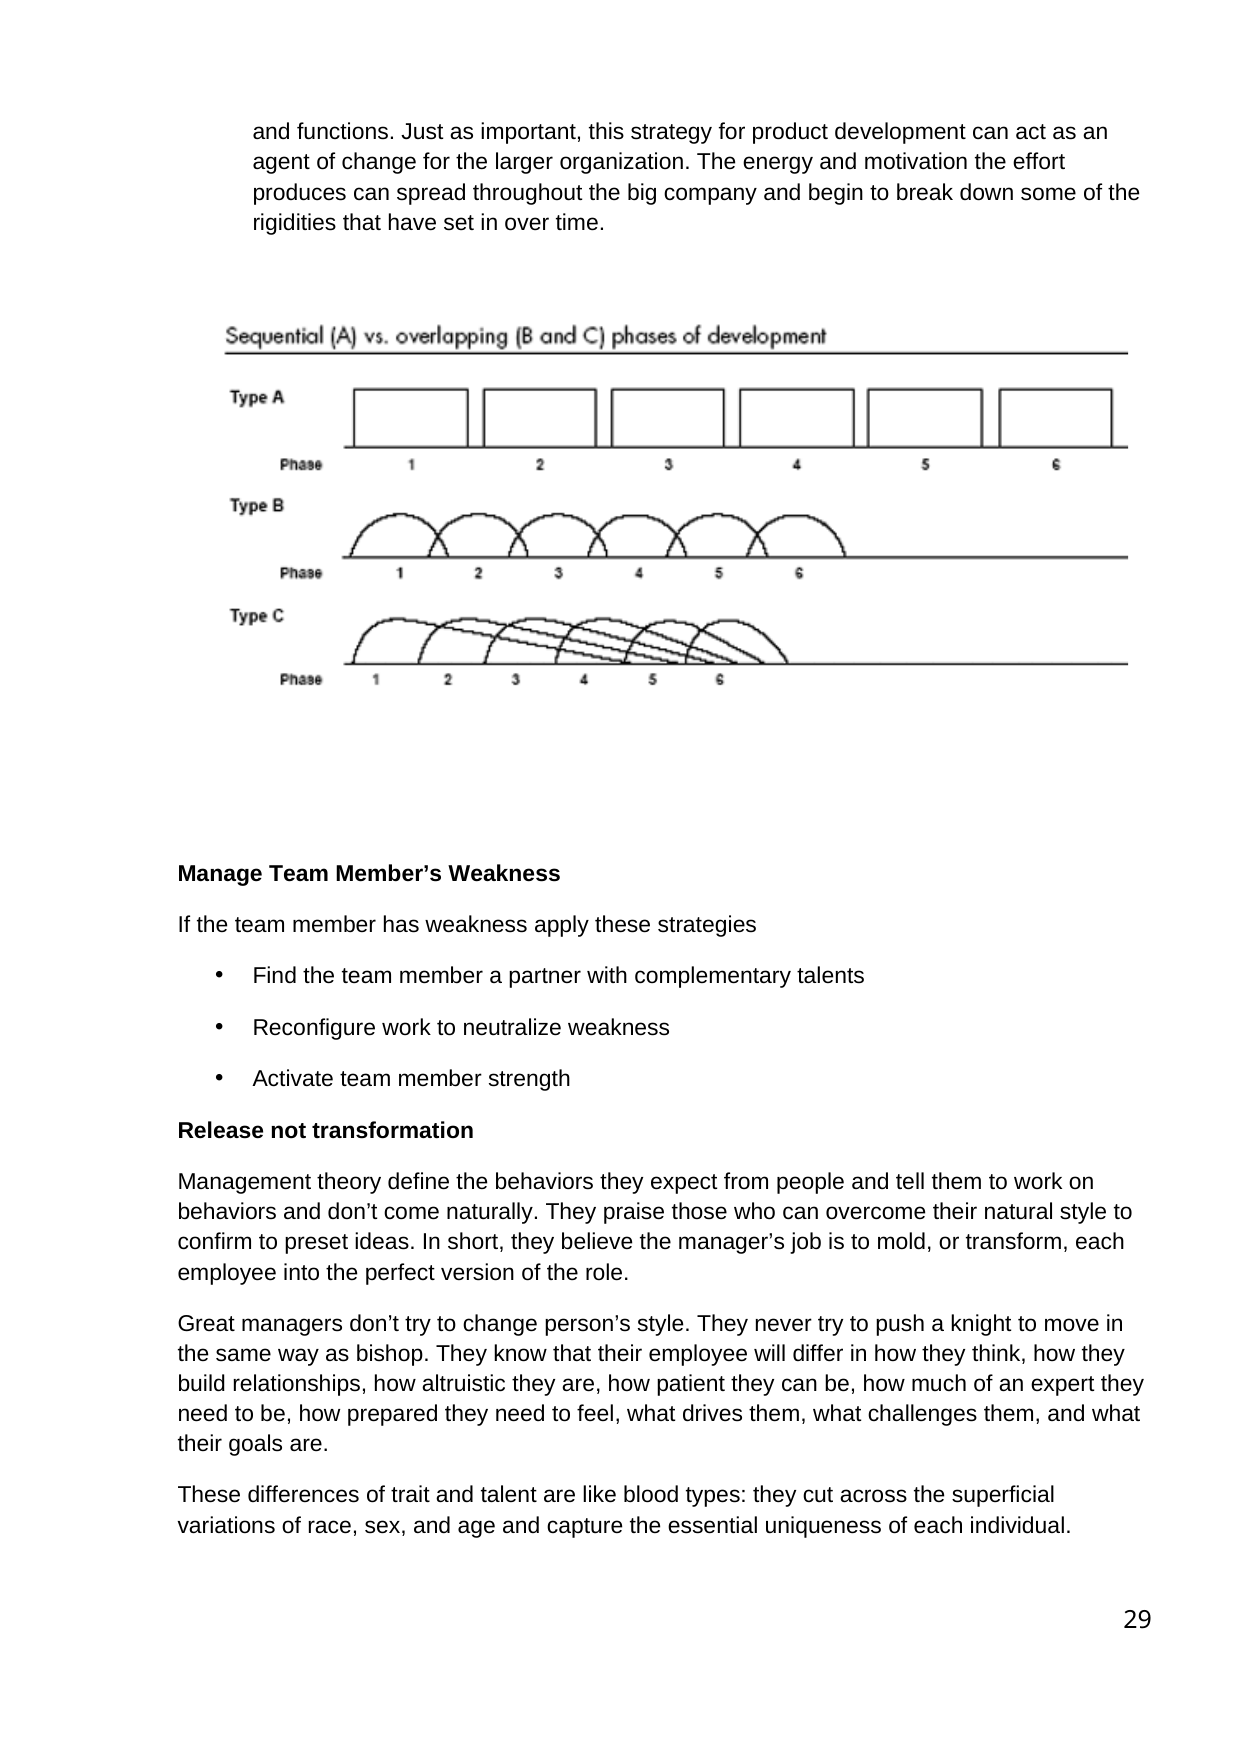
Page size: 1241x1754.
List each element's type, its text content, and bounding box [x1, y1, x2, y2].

text Management theory define the behaviors they expect from people and tell them to work on behaviors and don’t come naturally. They praise those who can overcome their natural style to confirm to preset ideas. In short, they believe the manager’s job is to mold, or transform, each employee into the perfect version of the role. [177, 1168, 1152, 1285]
list Find the team member a partner with complementary talents [215, 962, 1152, 989]
list Reconfigure work to neutralize weakness [215, 1013, 1152, 1040]
text Release not transformation [177, 1117, 1152, 1143]
text Manage Team Member’s Weakness [177, 860, 1152, 886]
text These differences of trait and talent are like blood types: they cut across the superficial variations of race, sex, and age and capture the essential uniqueness of each individual. [177, 1481, 1152, 1538]
picture [220, 320, 1129, 705]
list Activate team member strength [215, 1065, 1152, 1092]
list and functions. Just as important, this strategy for product development can act as an agent of change for the larger organization. The energy and motivation the effort produces can spread throughout the big company and begin to break down some of the rigidities that have set in over time. [215, 118, 1152, 235]
text Great managers don’t try to change person’s style. They never try to push a knight to move in the same way as bishop. They know that their employee will differ in how they think, how they build relationships, how altruistic they are, how patient they can be, how much of an expert they need to be, how prepared they need to feel, what drives them, what challenges them, and what their goals are. [177, 1309, 1152, 1457]
text If the team member has weakness apply these strategies [177, 911, 1152, 937]
